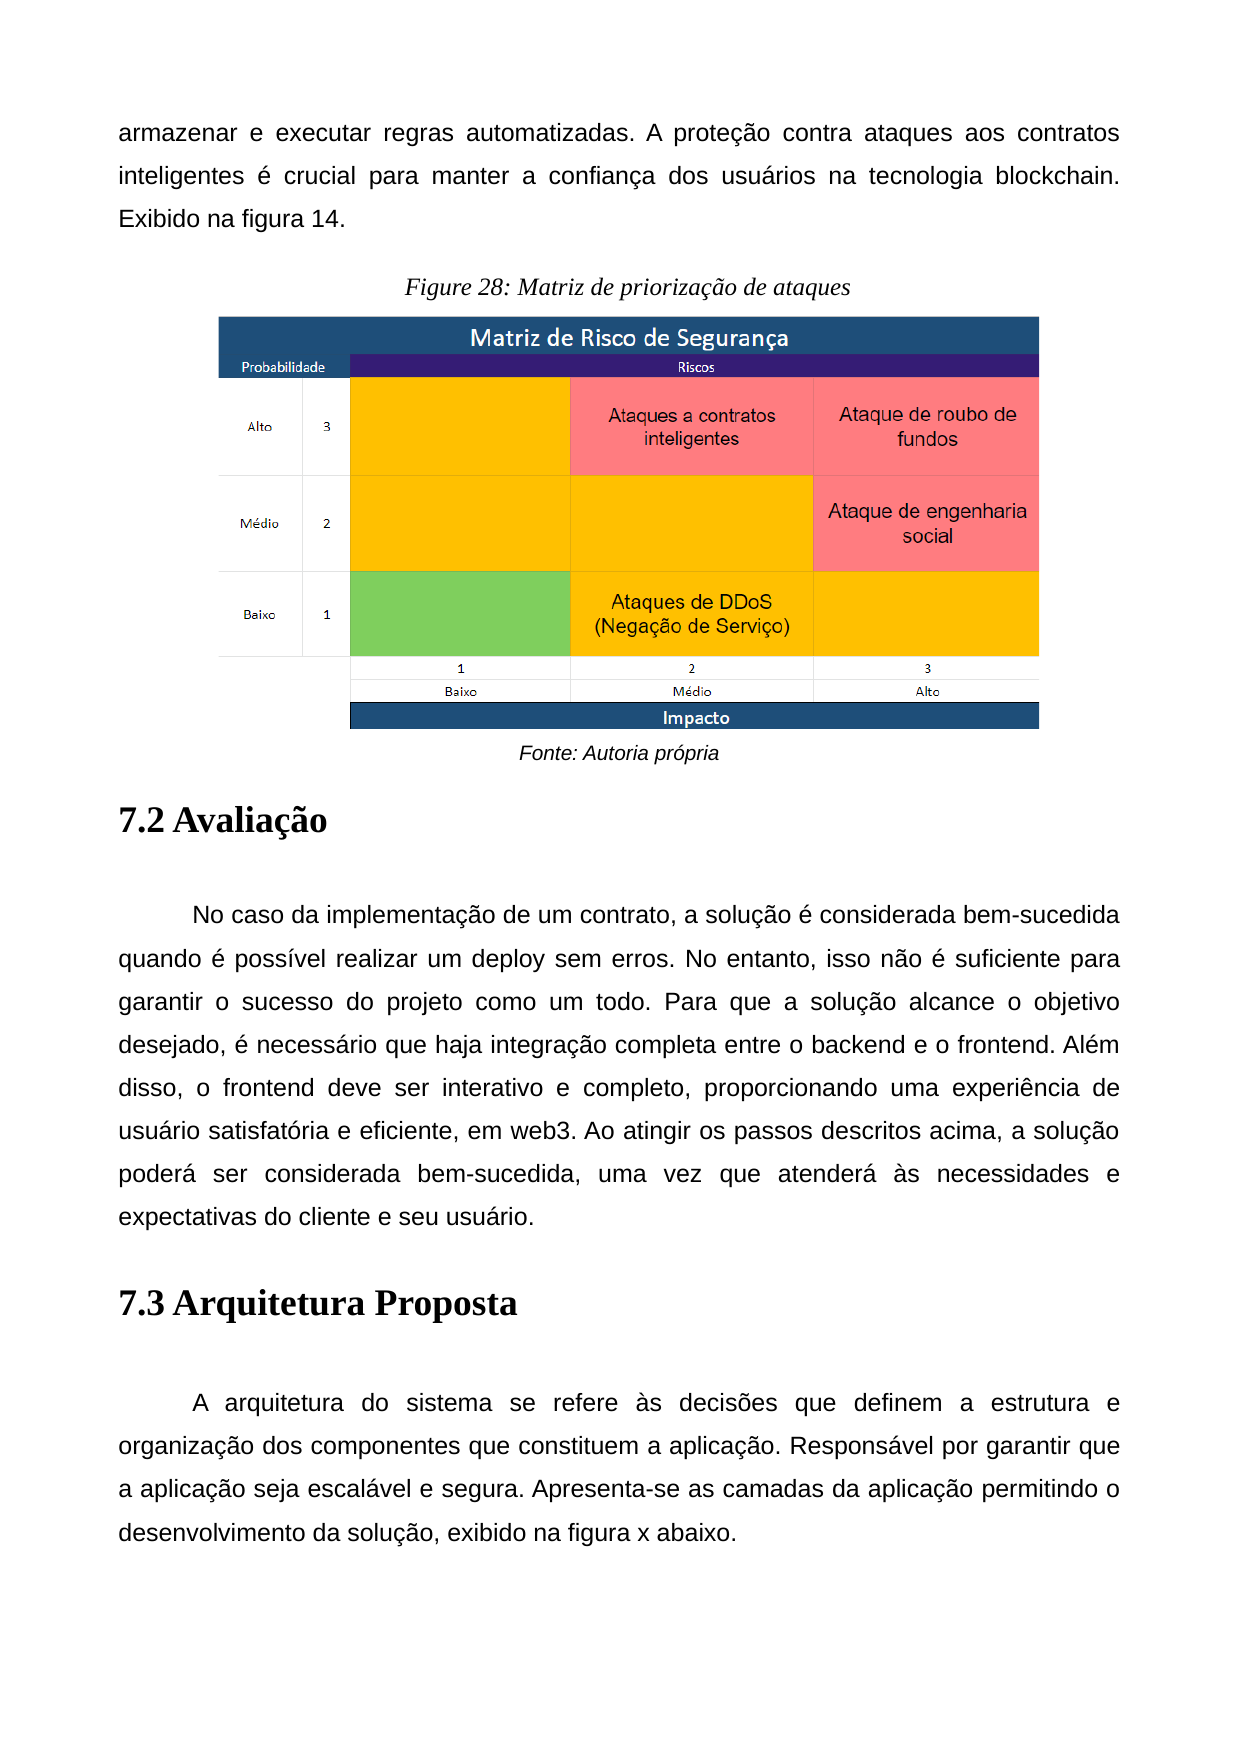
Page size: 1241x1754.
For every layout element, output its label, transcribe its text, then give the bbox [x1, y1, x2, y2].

subtitle 7.2 Avaliação [118, 797, 1122, 840]
subtitle 7.3 Arquitetura Proposta [118, 1281, 1122, 1324]
text No caso da implementação de um contrato, a solução é considerada bem-sucedida quando é possível realizar um deploy sem erros. No entanto, isso não é suficiente para garantir o sucesso do projeto como um todo. Para que a solução alcance o objetivo desejado, é necessário que haja integração completa entre o backend e o frontend. Além disso, o frontend deve ser interativo e completo, proporcionando uma experiência de usuário satisfatória e eficiente, em web3. Ao atingir os passos descritos acima, a solução poderá ser considerada bem-sucedida, uma vez que atenderá às necessidades e expectativas do cliente e seu usuário. [118, 900, 1122, 1231]
text A arquitetura do sistema se refere às decisões que definem a estrutura e organização dos componentes que constituem a aplicação. Responsável por garantir que a aplicação seja escalável e segura. Apresenta-se as camadas da aplicação permitindo o desenvolvimento da solução, exibido na figura x abaixo. [118, 1388, 1122, 1546]
text Figure 28: Matriz de priorização de ataques [218, 272, 1039, 301]
text Fonte: Autoria própria [118, 260, 1122, 764]
picture [218, 316, 1040, 729]
text armazenar e executar regras automatizadas. A proteção contra ataques aos contratos inteligentes é crucial para manter a confiança dos usuários na tecnologia blockchain. Exibido na figura 14. [118, 118, 1122, 233]
